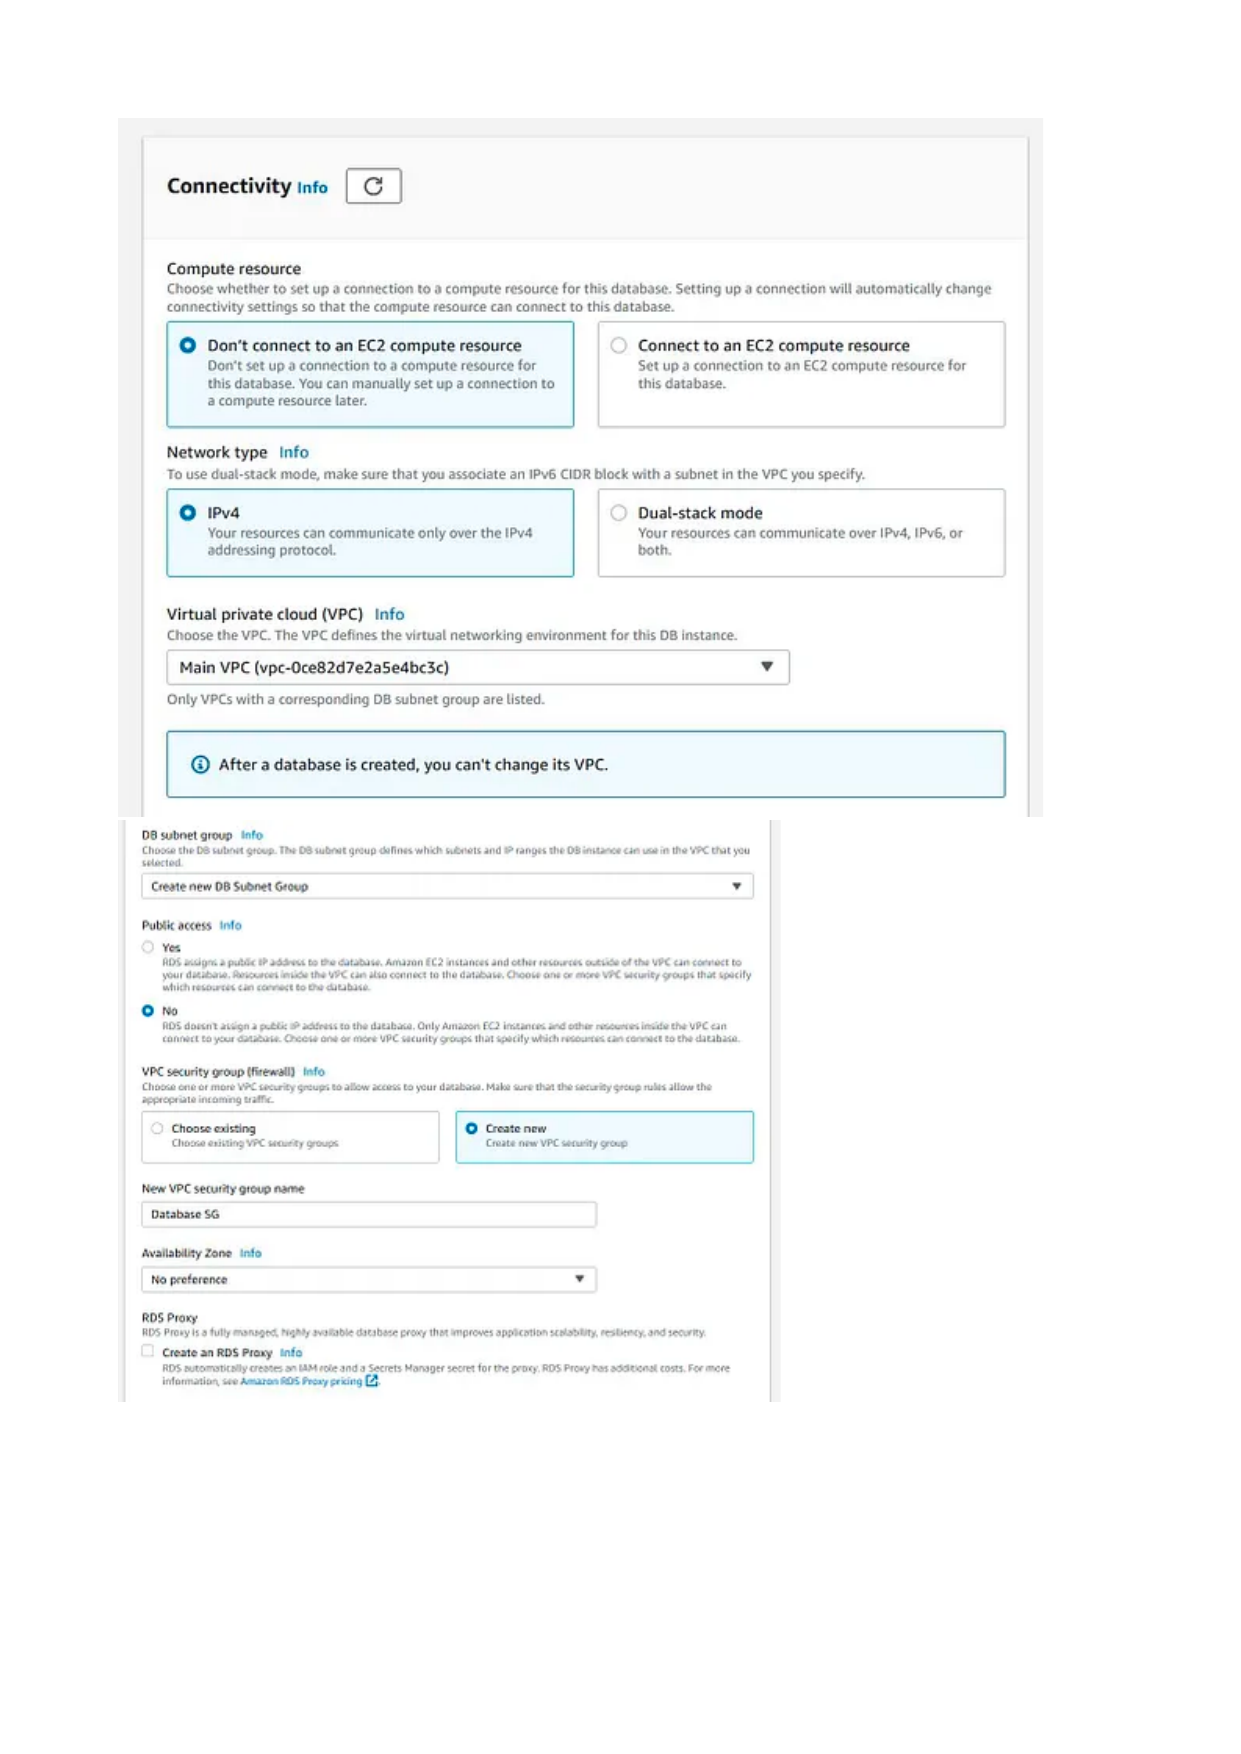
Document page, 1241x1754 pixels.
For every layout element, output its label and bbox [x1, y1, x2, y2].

picture [118, 820, 781, 1402]
picture [118, 118, 1044, 817]
